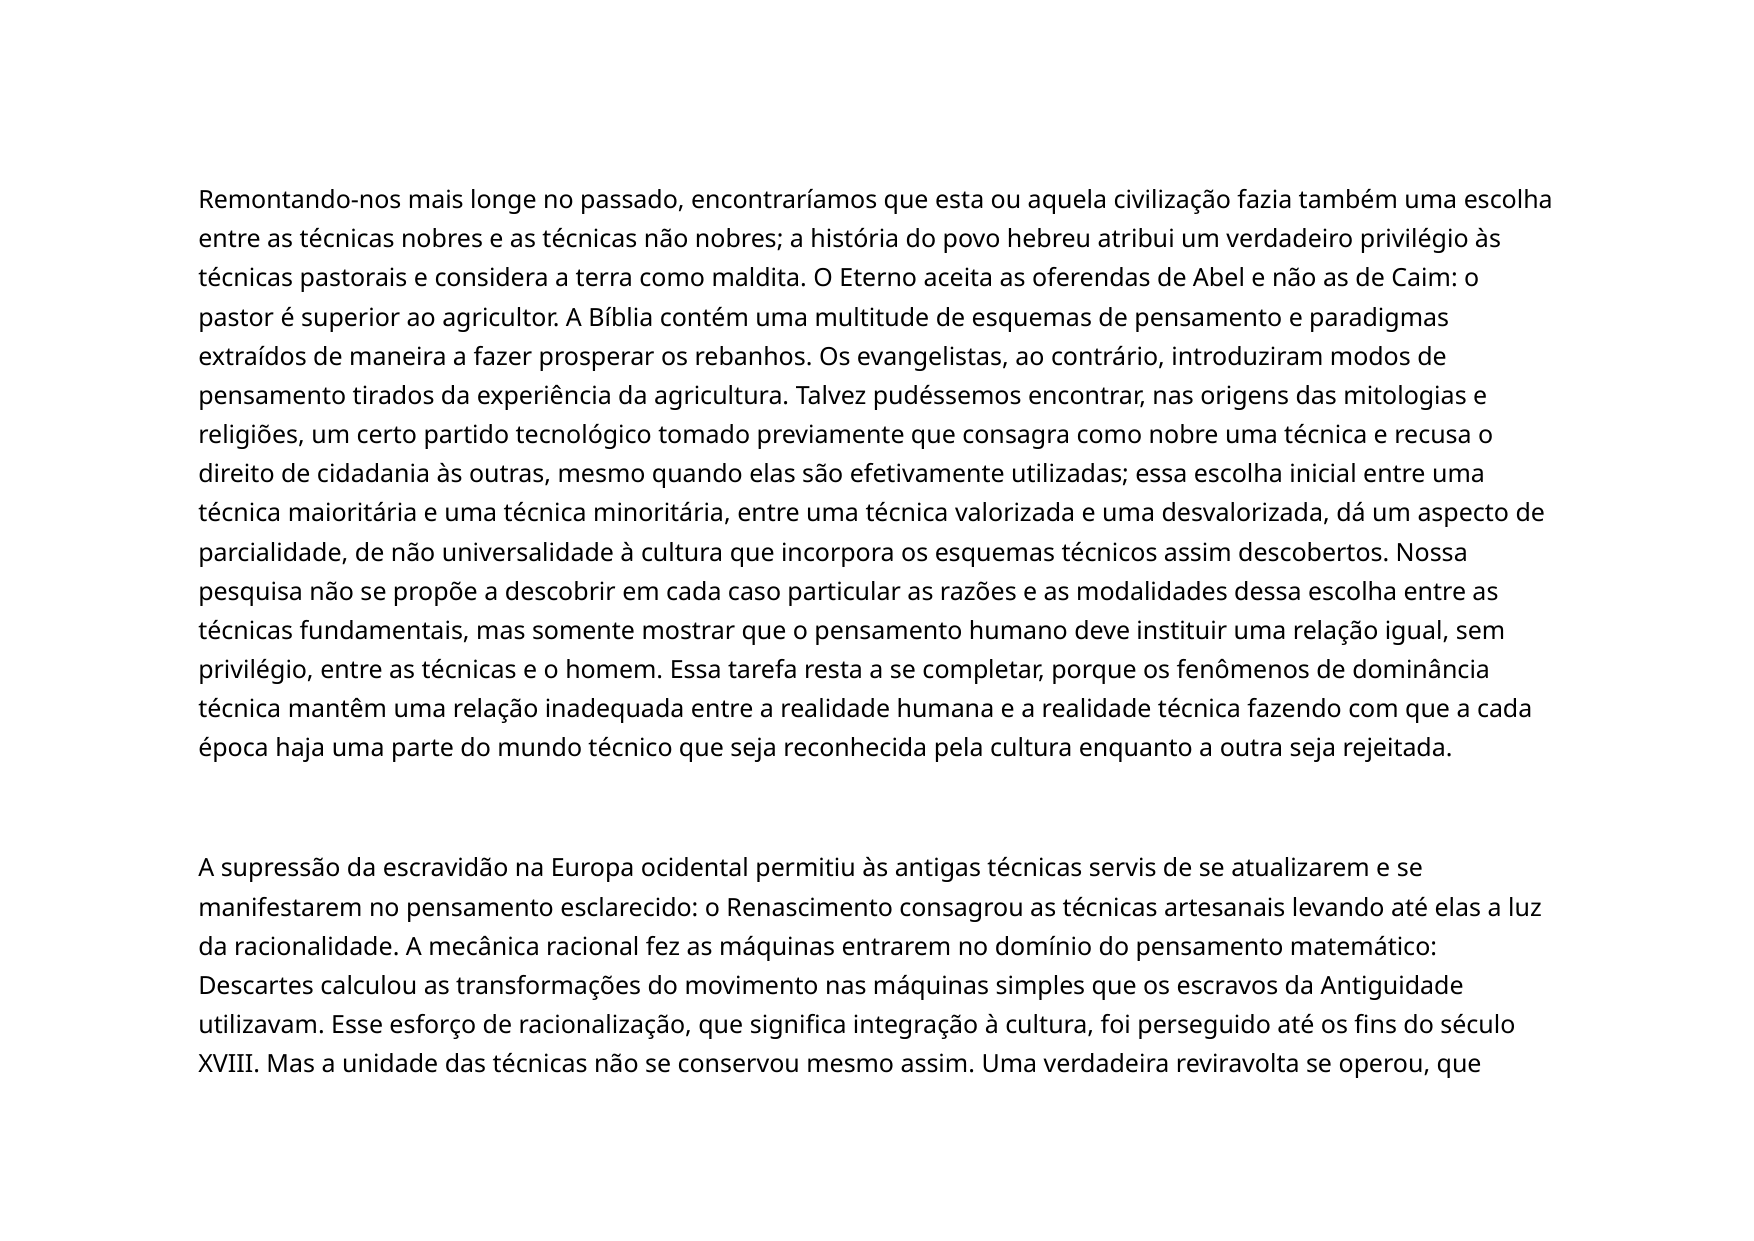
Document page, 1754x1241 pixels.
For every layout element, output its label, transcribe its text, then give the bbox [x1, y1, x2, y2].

text A supressão da escravidão na Europa ocidental permitiu às antigas técnicas servis de se atualizarem e se manifestarem no pensamento esclarecido: o Renascimento consagrou as técnicas artesanais levando até elas a luz da racionalidade. A mecânica racional fez as máquinas entrarem no domínio do pensamento matemático: Descartes calculou as transformações do movimento nas máquinas simples que os escravos da Antiguidade utilizavam. Esse esforço de racionalização, que significa integração à cultura, foi perseguido até os fins do século XVIII. Mas a unidade das técnicas não se conservou mesmo assim. Uma verdadeira reviravolta se operou, que [198, 850, 1556, 1080]
text Remontando-nos mais longe no passado, encontraríamos que esta ou aquela civilização fazia também uma escolha entre as técnicas nobres e as técnicas não nobres; a história do povo hebreu atribui um verdadeiro privilégio às técnicas pastorais e considera a terra como maldita. O Eterno aceita as oferendas de Abel e não as de Caim: o pastor é superior ao agricultor. A Bíblia contém uma multitude de esquemas de pensamento e paradigmas extraídos de maneira a fazer prosperar os rebanhos. Os evangelistas, ao contrário, introduziram modos de pensamento tirados da experiência da agricultura. Talvez pudéssemos encontrar, nas origens das mitologias e religiões, um certo partido tecnológico tomado previamente que consagra como nobre uma técnica e recusa o direito de cidadania às outras, mesmo quando elas são efetivamente utilizadas; essa escolha inicial entre uma técnica maioritária e uma técnica minoritária, entre uma técnica valorizada e uma desvalorizada, dá um aspecto de parcialidade, de não universalidade à cultura que incorpora os esquemas técnicos assim descobertos. Nossa pesquisa não se propõe a descobrir em cada caso particular as razões e as modalidades dessa escolha entre as técnicas fundamentais, mas somente mostrar que o pensamento humano deve instituir uma relação igual, sem privilégio, entre as técnicas e o homem. Essa tarefa resta a se completar, porque os fenômenos de dominância técnica mantêm uma relação inadequada entre a realidade humana e a realidade técnica fazendo com que a cada época haja uma parte do mundo técnico que seja reconhecida pela cultura enquanto a outra seja rejeitada. [198, 182, 1556, 764]
